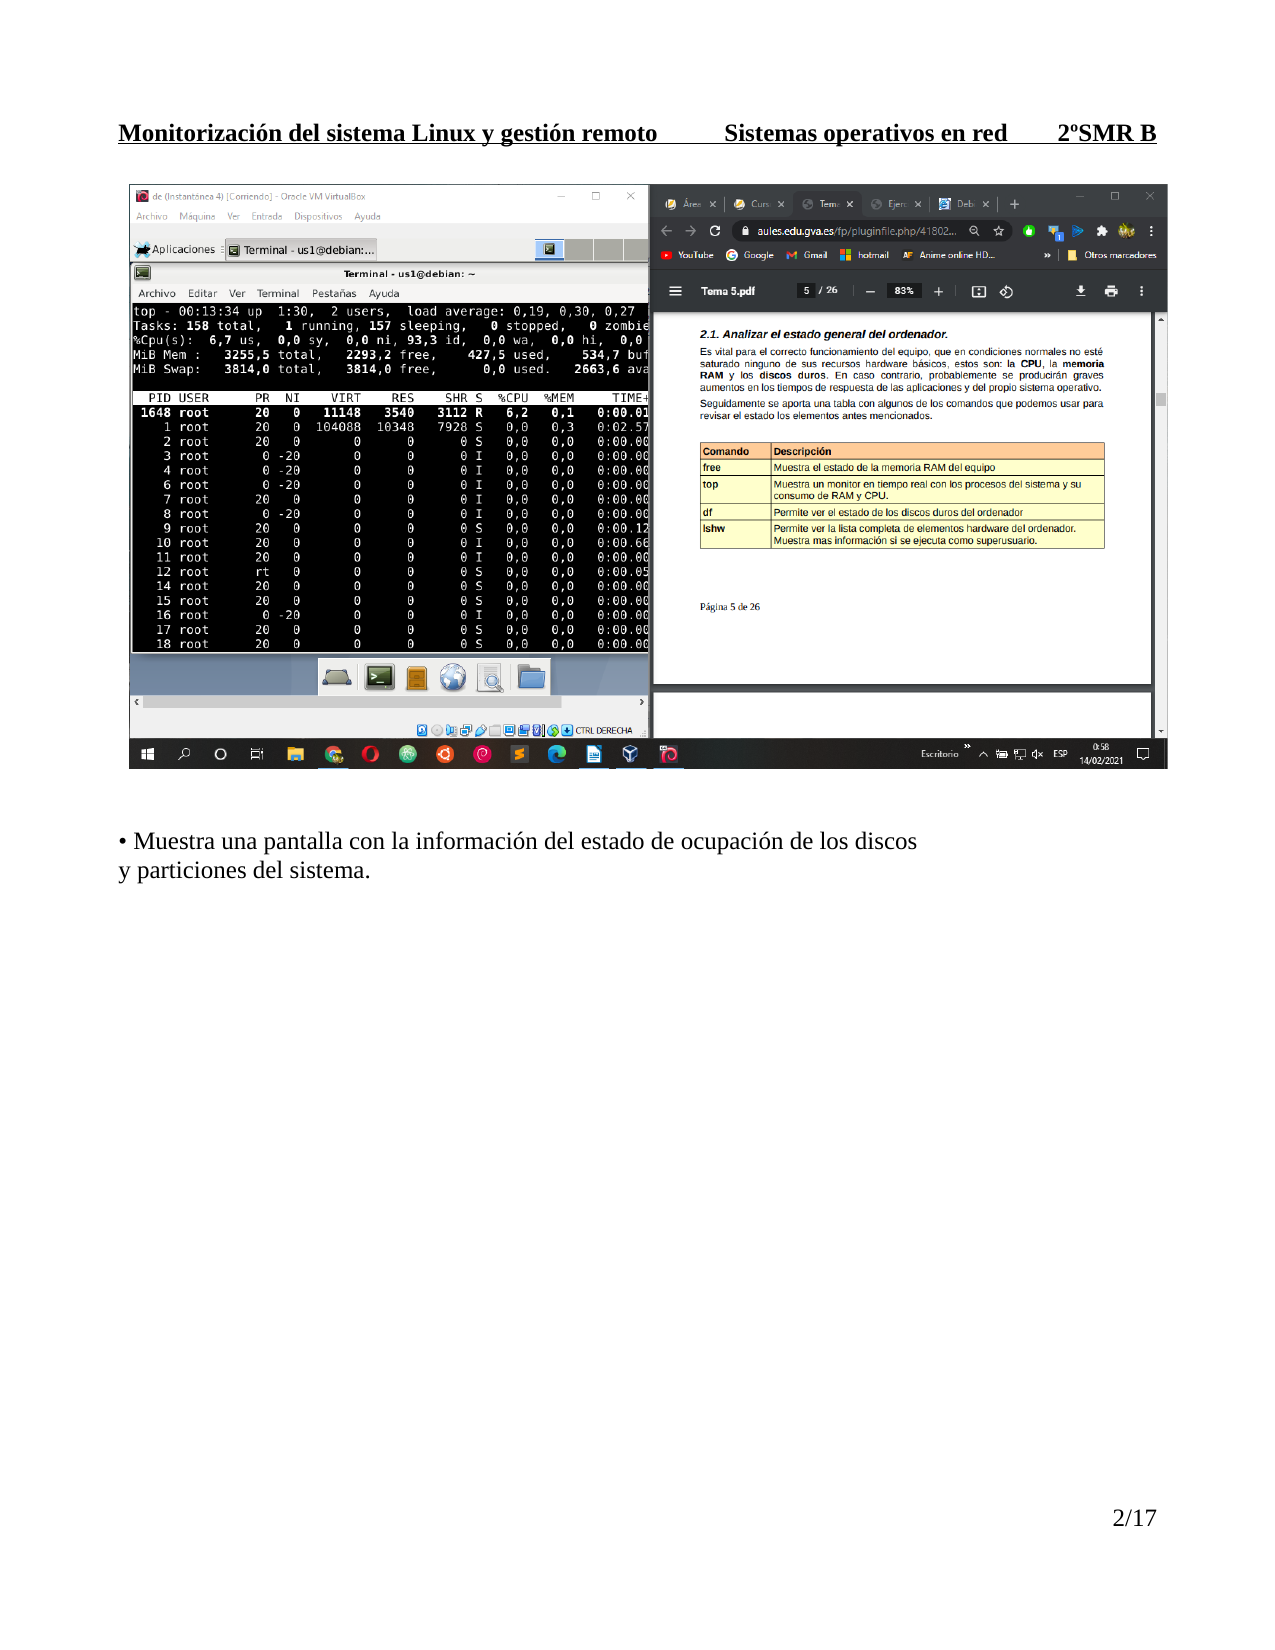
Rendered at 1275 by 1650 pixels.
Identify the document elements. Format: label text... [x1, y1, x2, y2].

picture [129, 184, 1168, 769]
text • Muestra una pantalla con la información del estado de ocupación de los discos [118, 826, 1157, 855]
text y particiones del sistema. [118, 855, 1157, 884]
